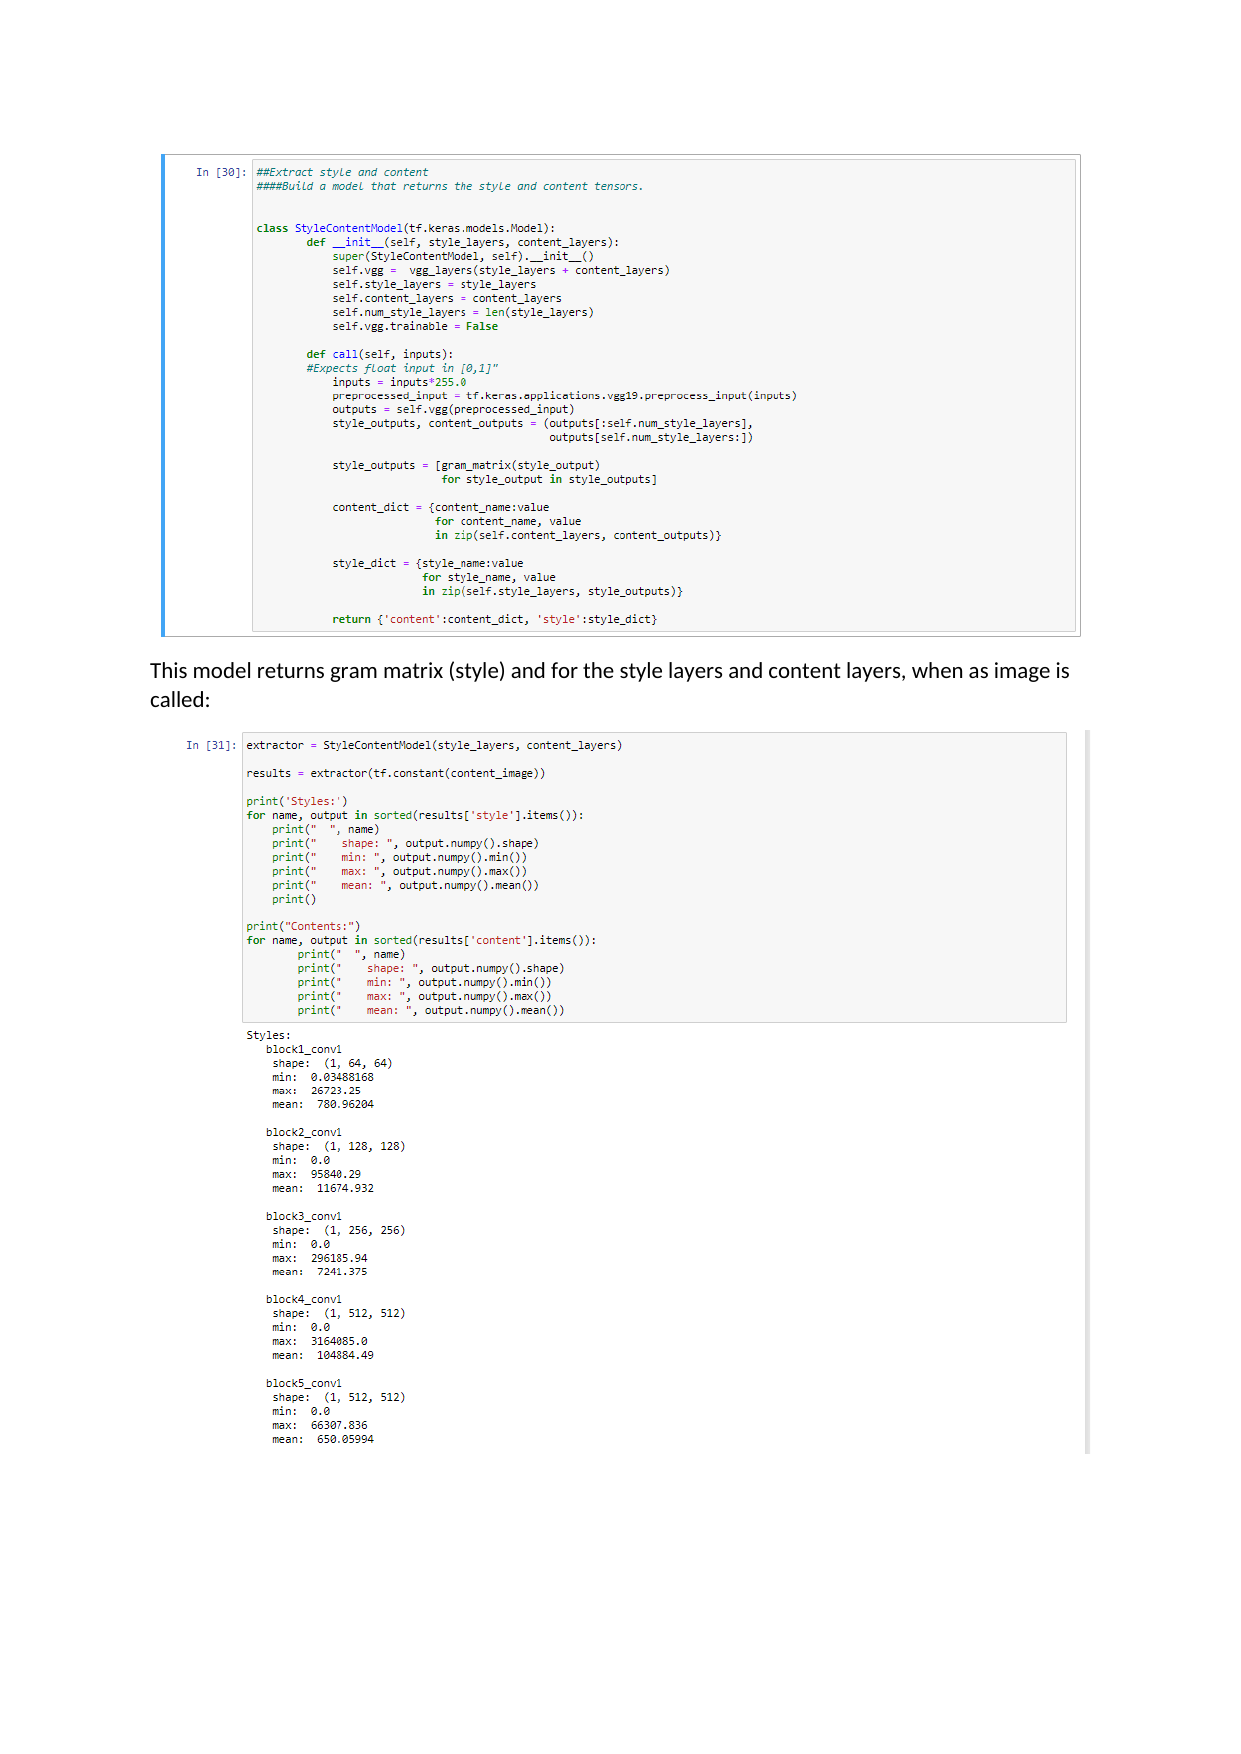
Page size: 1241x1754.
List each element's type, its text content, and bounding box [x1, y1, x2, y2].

text This model returns gram matrix (style) and for the style layers and content layers, when as image is called: [150, 657, 1090, 713]
